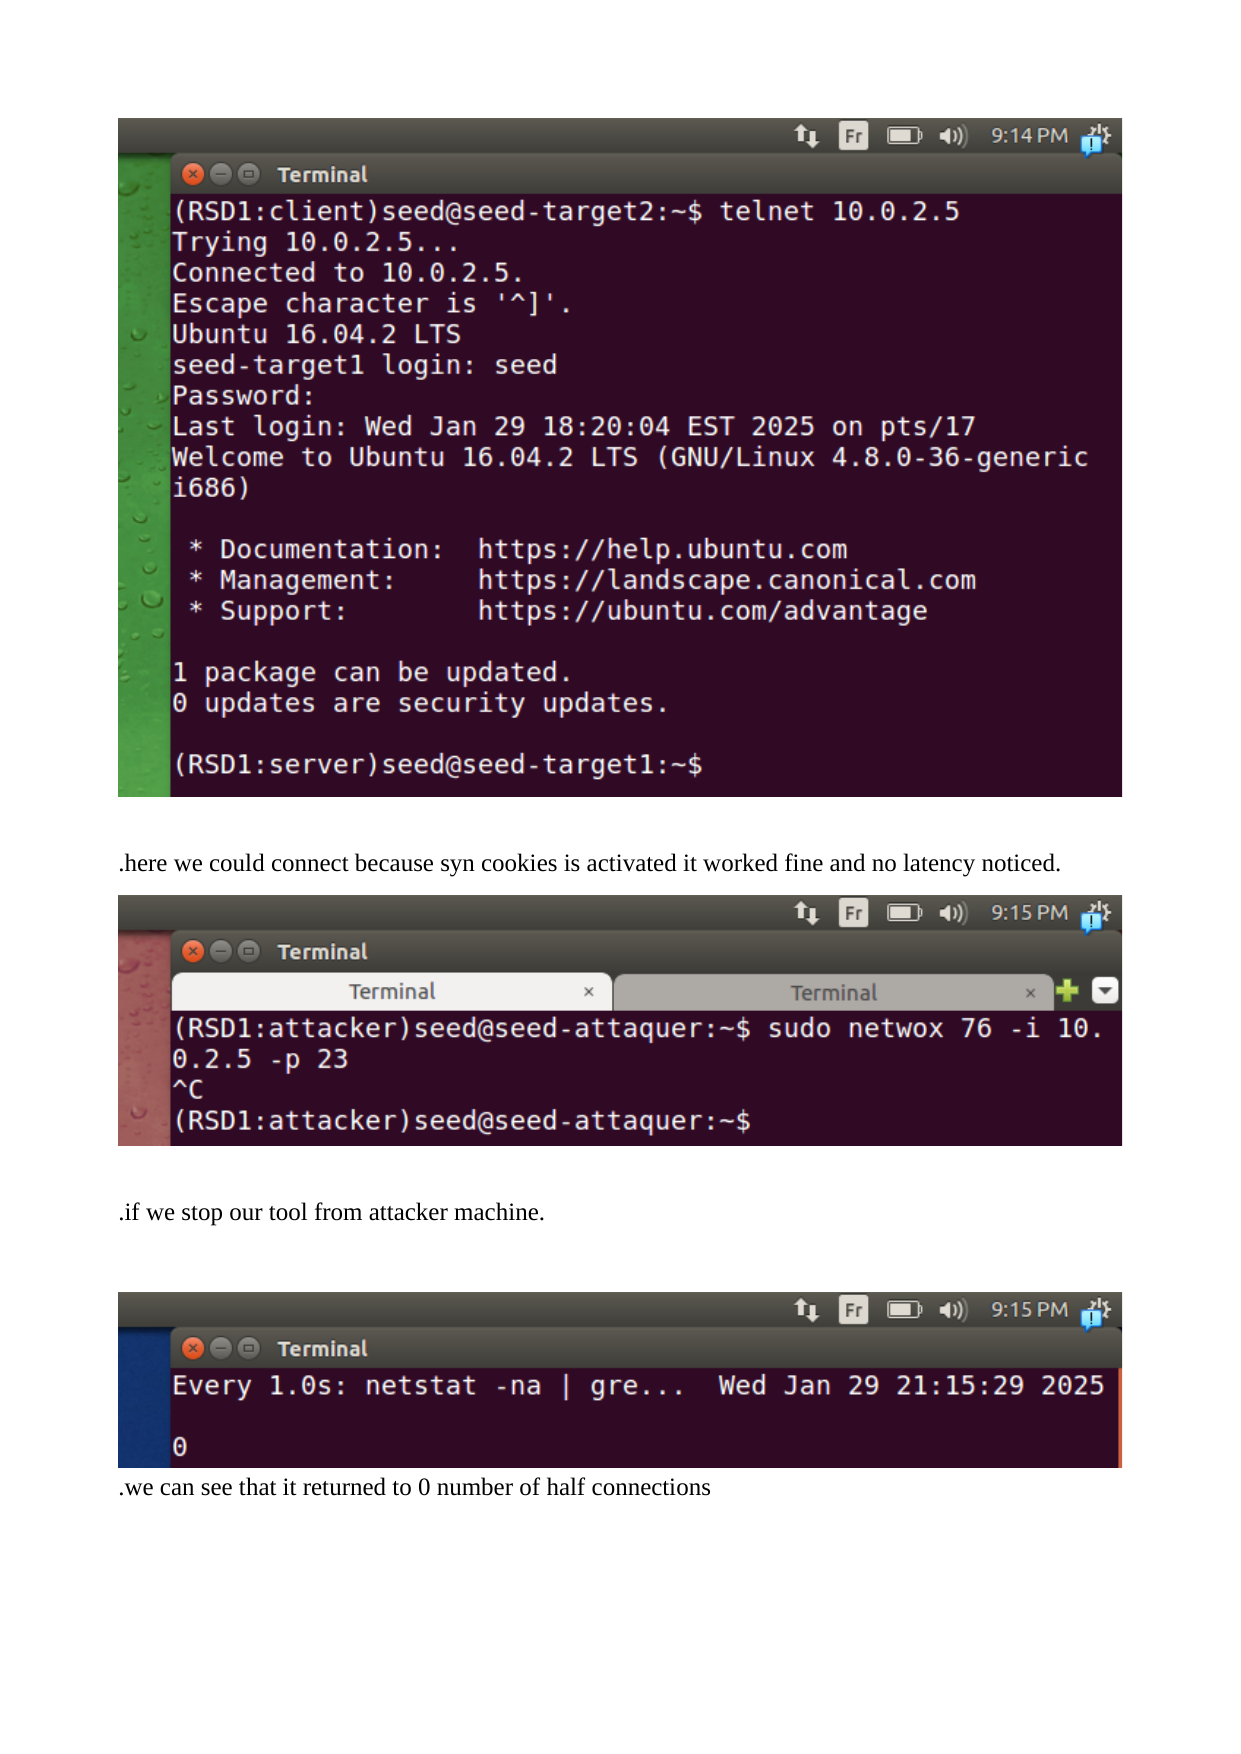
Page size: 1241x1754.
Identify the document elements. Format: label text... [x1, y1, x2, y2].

text .we can see that it returned to 0 number of half connections [118, 1468, 1122, 1501]
picture [118, 118, 1123, 797]
picture [118, 895, 1123, 1146]
text .here we could connect because syn cookies is activated it worked fine and no latency noticed. [118, 848, 1122, 877]
text .if we stop our tool from attacker machine. [118, 1197, 1122, 1226]
picture [118, 1292, 1123, 1468]
